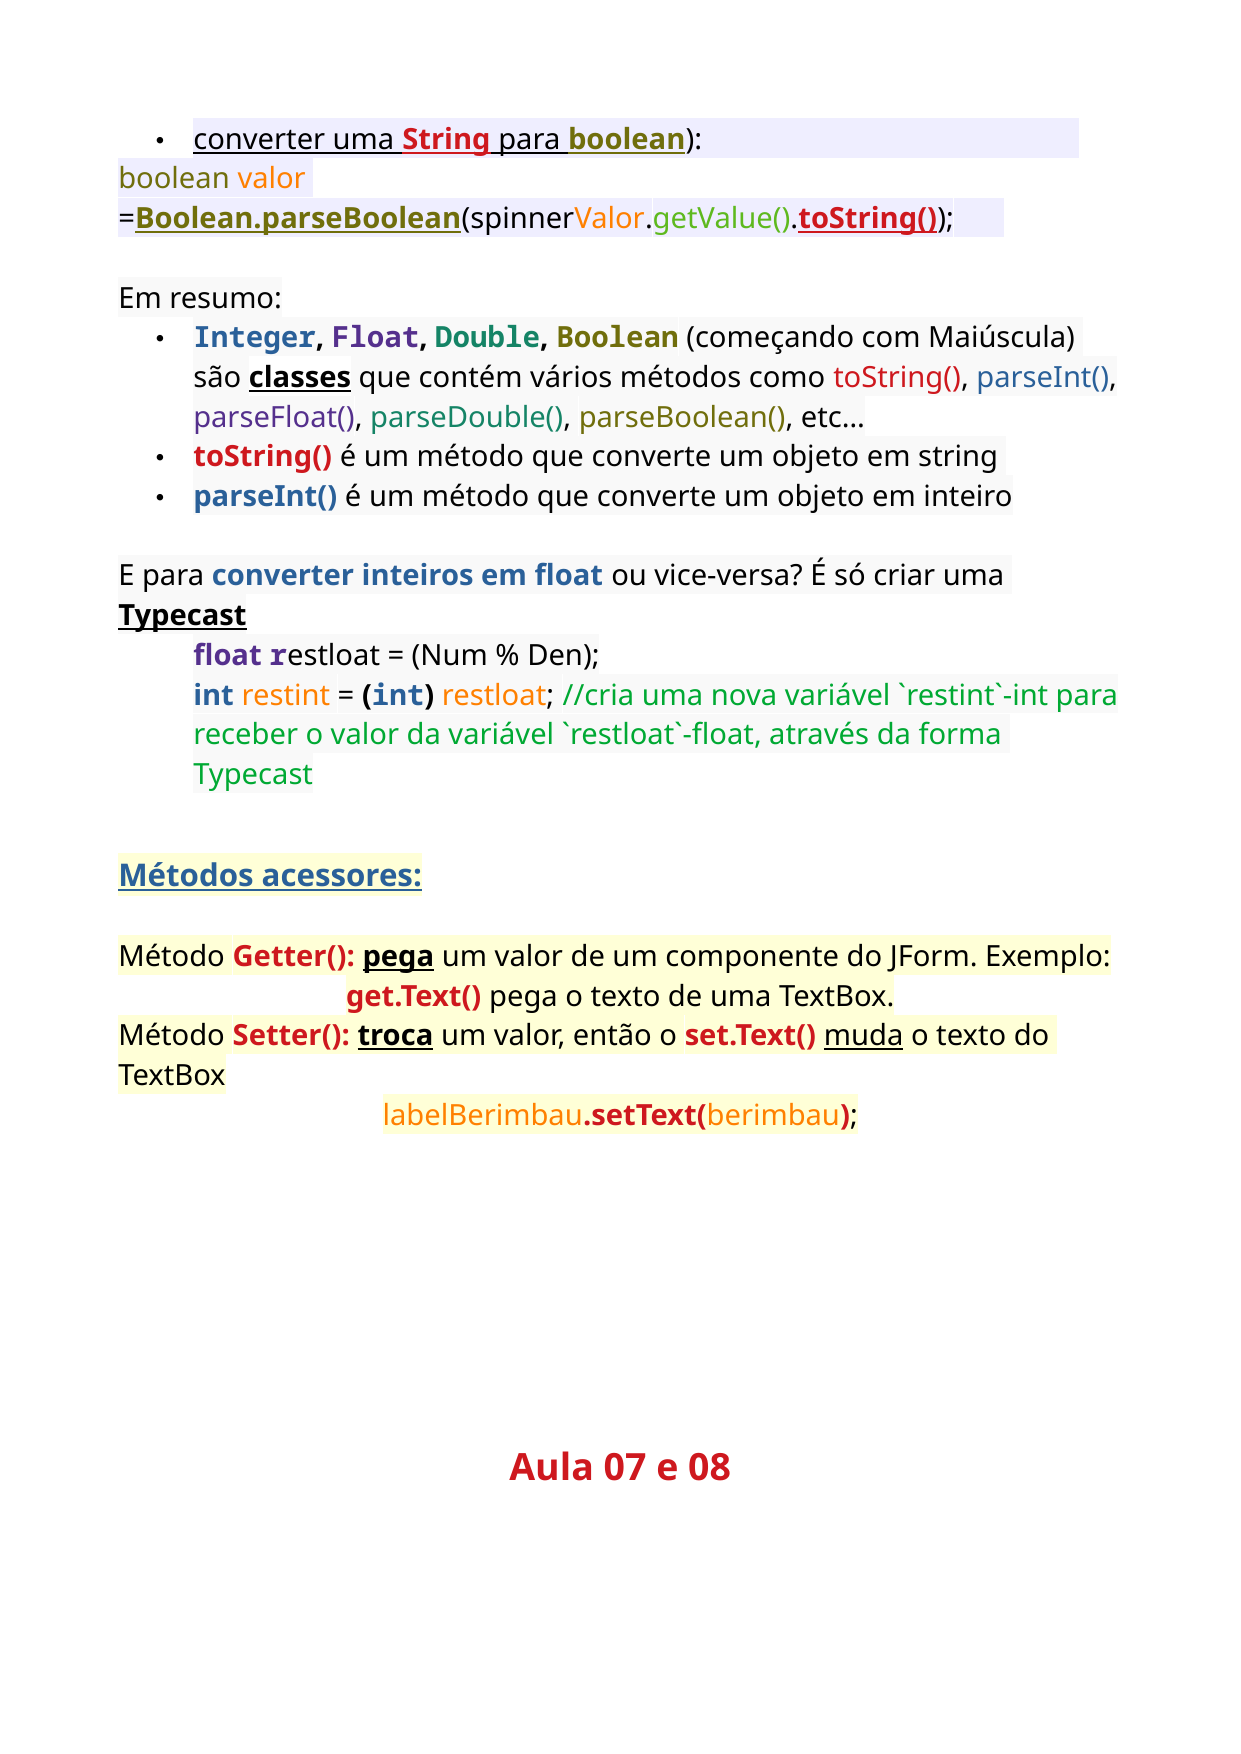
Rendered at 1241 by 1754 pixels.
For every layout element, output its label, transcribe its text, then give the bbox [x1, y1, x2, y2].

list converter uma String para boolean): [156, 118, 1122, 158]
text Métodos acessores: [118, 853, 1122, 896]
text Em resumo: [118, 277, 1122, 317]
list int restint = (int) restloat; //cria uma nova variável `restint`-int para receber o valor da variável `restloat`-float, através da forma Typecast [156, 674, 1122, 793]
text E para converter inteiros em float ou vice-versa? É só criar uma Typecast [118, 555, 1122, 634]
list float restloat = (Num % Den); [156, 634, 1122, 674]
text boolean valor =Boolean.parseBoolean(spinnerValor.getValue().toString()); [118, 158, 1122, 237]
text get.Text() pega o texto de uma TextBox. [118, 975, 1122, 1015]
text Aula 07 e 08 [118, 1440, 1122, 1491]
list toString() é um método que converte um objeto em string [156, 436, 1122, 475]
list Integer, Float, Double, Boolean (começando com Maiúscula) são classes que contém vários métodos como toString(), parseInt(), parseFloat(), parseDouble(), parseBoolean(), etc… [156, 317, 1122, 436]
list parseInt() é um método que converte um objeto em inteiro [156, 475, 1122, 515]
text labelBerimbau.setText(berimbau); [118, 1094, 1122, 1134]
text Método Setter(): troca um valor, então o set.Text() muda o texto do TextBox [118, 1015, 1122, 1094]
text Método Getter(): pega um valor de um componente do JForm. Exemplo: [118, 935, 1122, 975]
